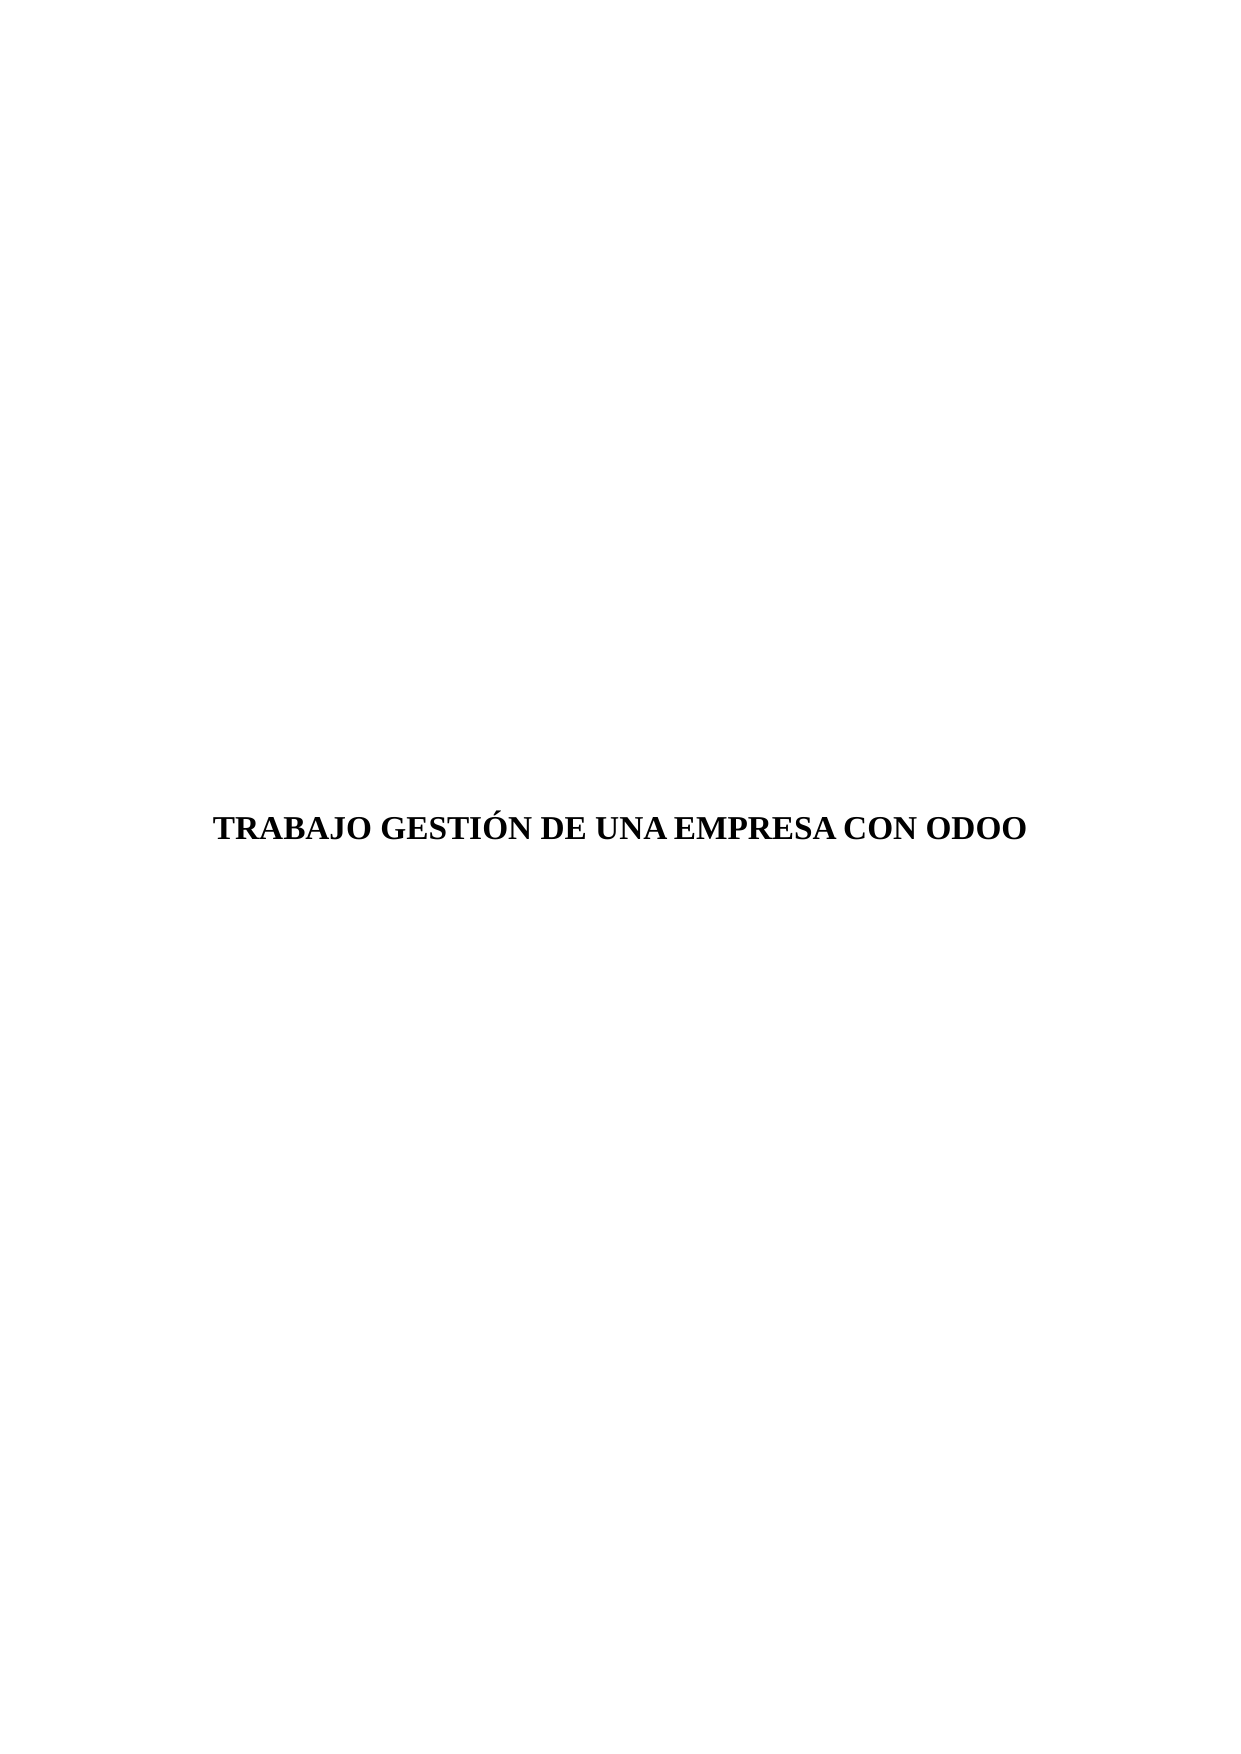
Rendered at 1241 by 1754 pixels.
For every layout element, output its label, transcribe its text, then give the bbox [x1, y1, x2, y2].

text TRABAJO GESTIÓN DE UNA EMPRESA CON ODOO [118, 808, 1122, 846]
